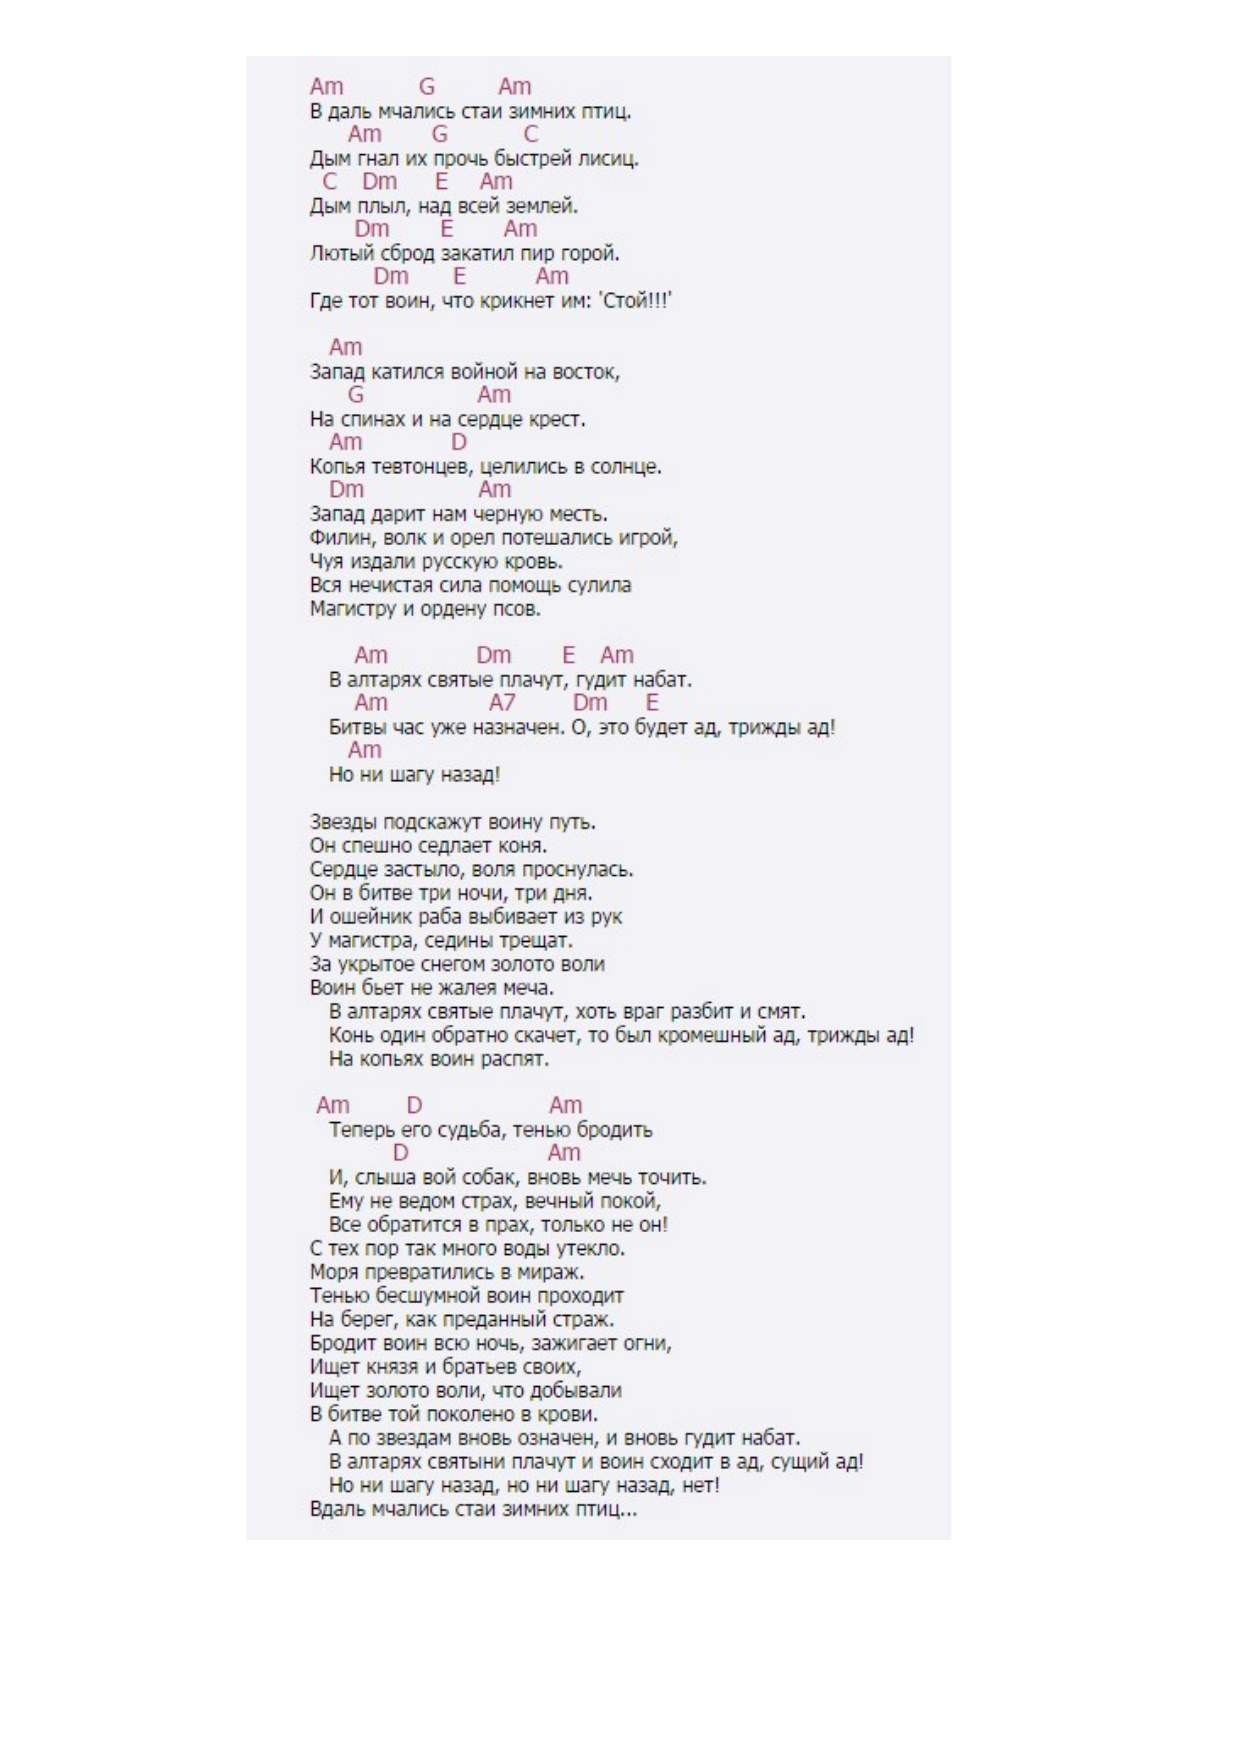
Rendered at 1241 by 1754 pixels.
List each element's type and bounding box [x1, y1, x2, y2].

picture [246, 56, 952, 1540]
